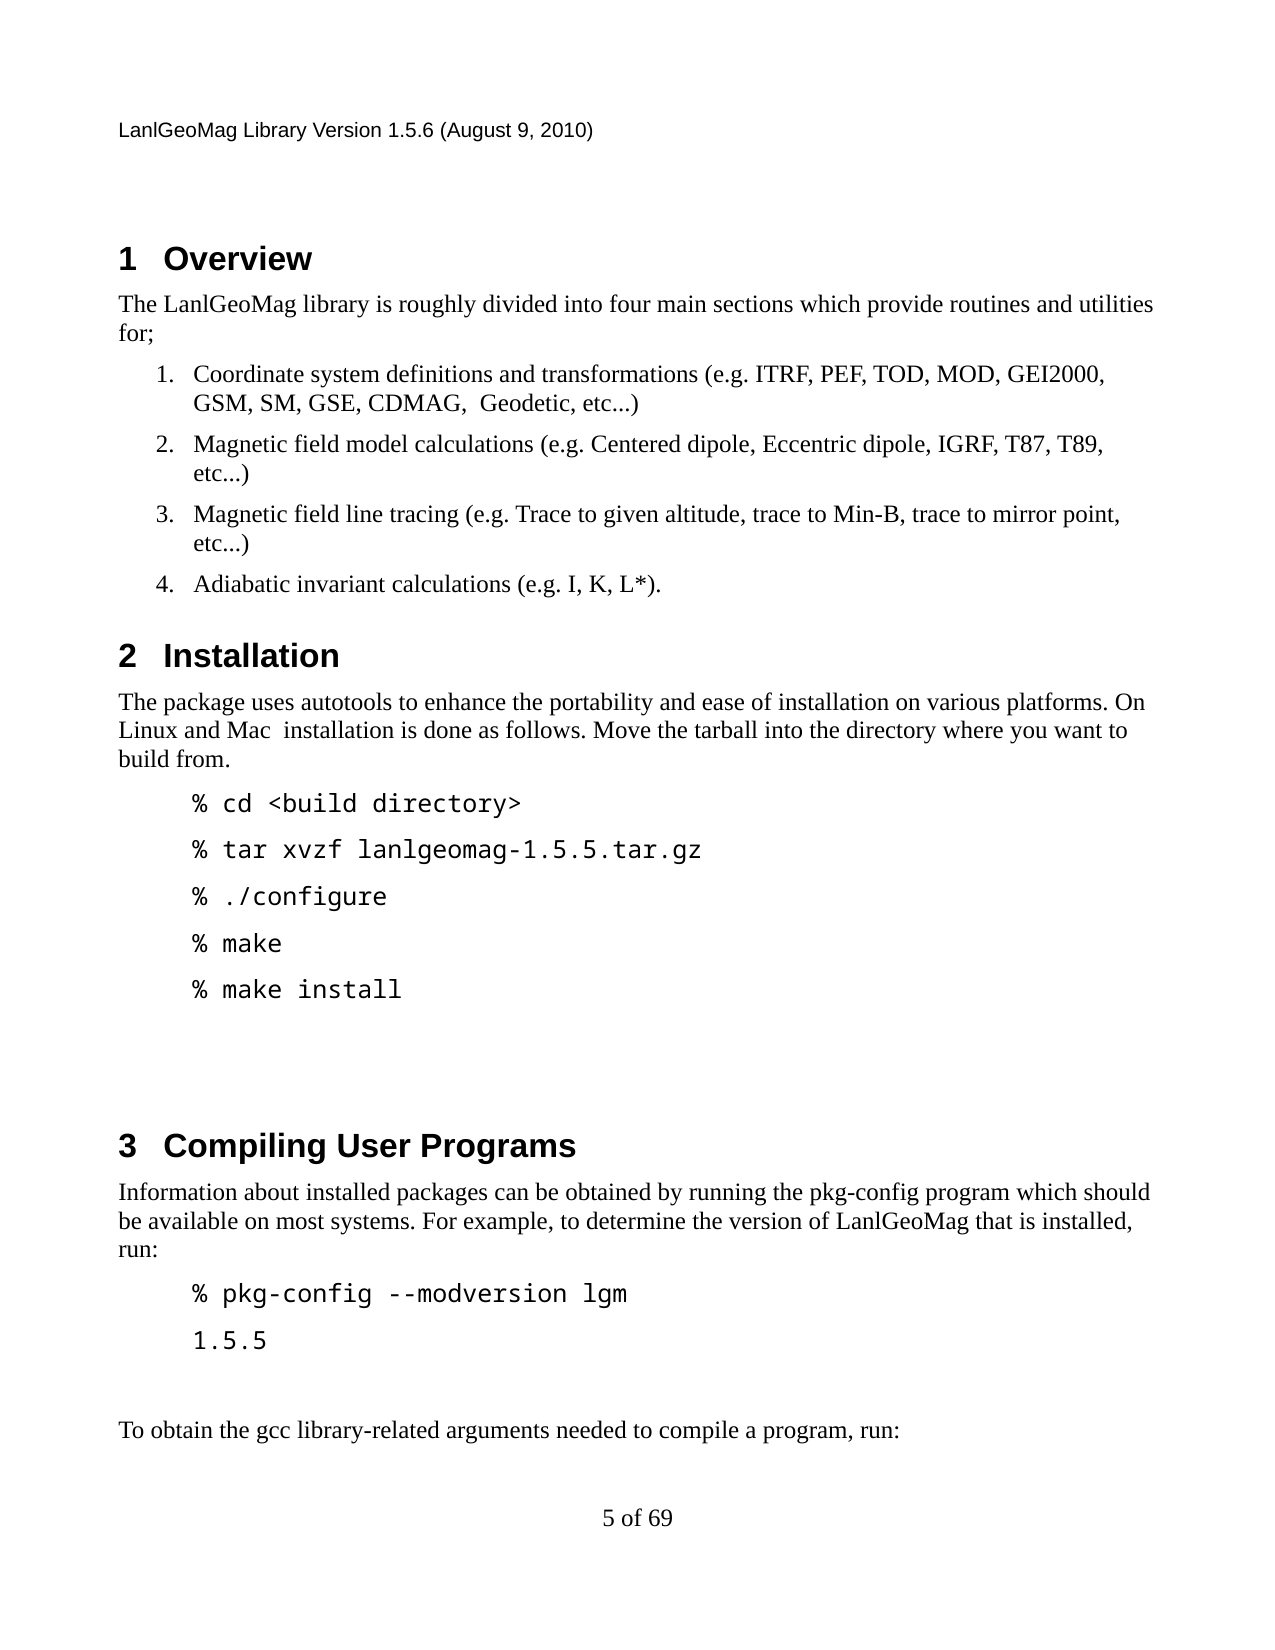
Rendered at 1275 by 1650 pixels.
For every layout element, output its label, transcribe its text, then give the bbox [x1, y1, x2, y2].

list Coordinate system definitions and transformations (e.g. ITRF, PEF, TOD, MOD, GEI2000, GSM, SM, GSE, CDMAG, Geodetic, etc...) [156, 359, 1157, 417]
list Magnetic field model calculations (e.g. Centered dipole, Eccentric dipole, IGRF, T87, T89, etc...) [156, 429, 1157, 487]
text % pkg-config --modversion lgm [192, 1276, 1157, 1310]
text 1.5.5 [192, 1322, 1157, 1356]
text Information about installed packages can be obtained by running the pkg-config program which should be available on most systems. For example, to determine the version of LanlGeoMag that is installed, run: [118, 1177, 1157, 1263]
text % tar xvzf lanlgeomag-1.5.5.tar.gz [192, 832, 1157, 866]
text % make [192, 925, 1157, 959]
text To obtain the gcc library-related arguments needed to compile a program, run: [118, 1416, 1157, 1444]
text The package uses autotools to enhance the portability and ease of installation on various platforms. On Linux and Mac installation is done as follows. Move the tarball into the directory where you want to build from. [118, 687, 1157, 773]
text % ./configure [192, 879, 1157, 913]
text The LanlGeoMag library is roughly divided into four main sections which provide routines and utilities for; [118, 289, 1157, 347]
subtitle Compiling User Programs [118, 1126, 1157, 1164]
text % make install [192, 972, 1157, 1006]
list Adiabatic invariant calculations (e.g. I, K, L*). [156, 569, 1157, 598]
list Magnetic field line tracing (e.g. Trace to given altitude, trace to Min-B, trace to mirror point, etc...) [156, 499, 1157, 557]
text % cd <build directory> [192, 786, 1157, 820]
subtitle Overview [118, 238, 1157, 277]
subtitle Installation [118, 636, 1157, 674]
